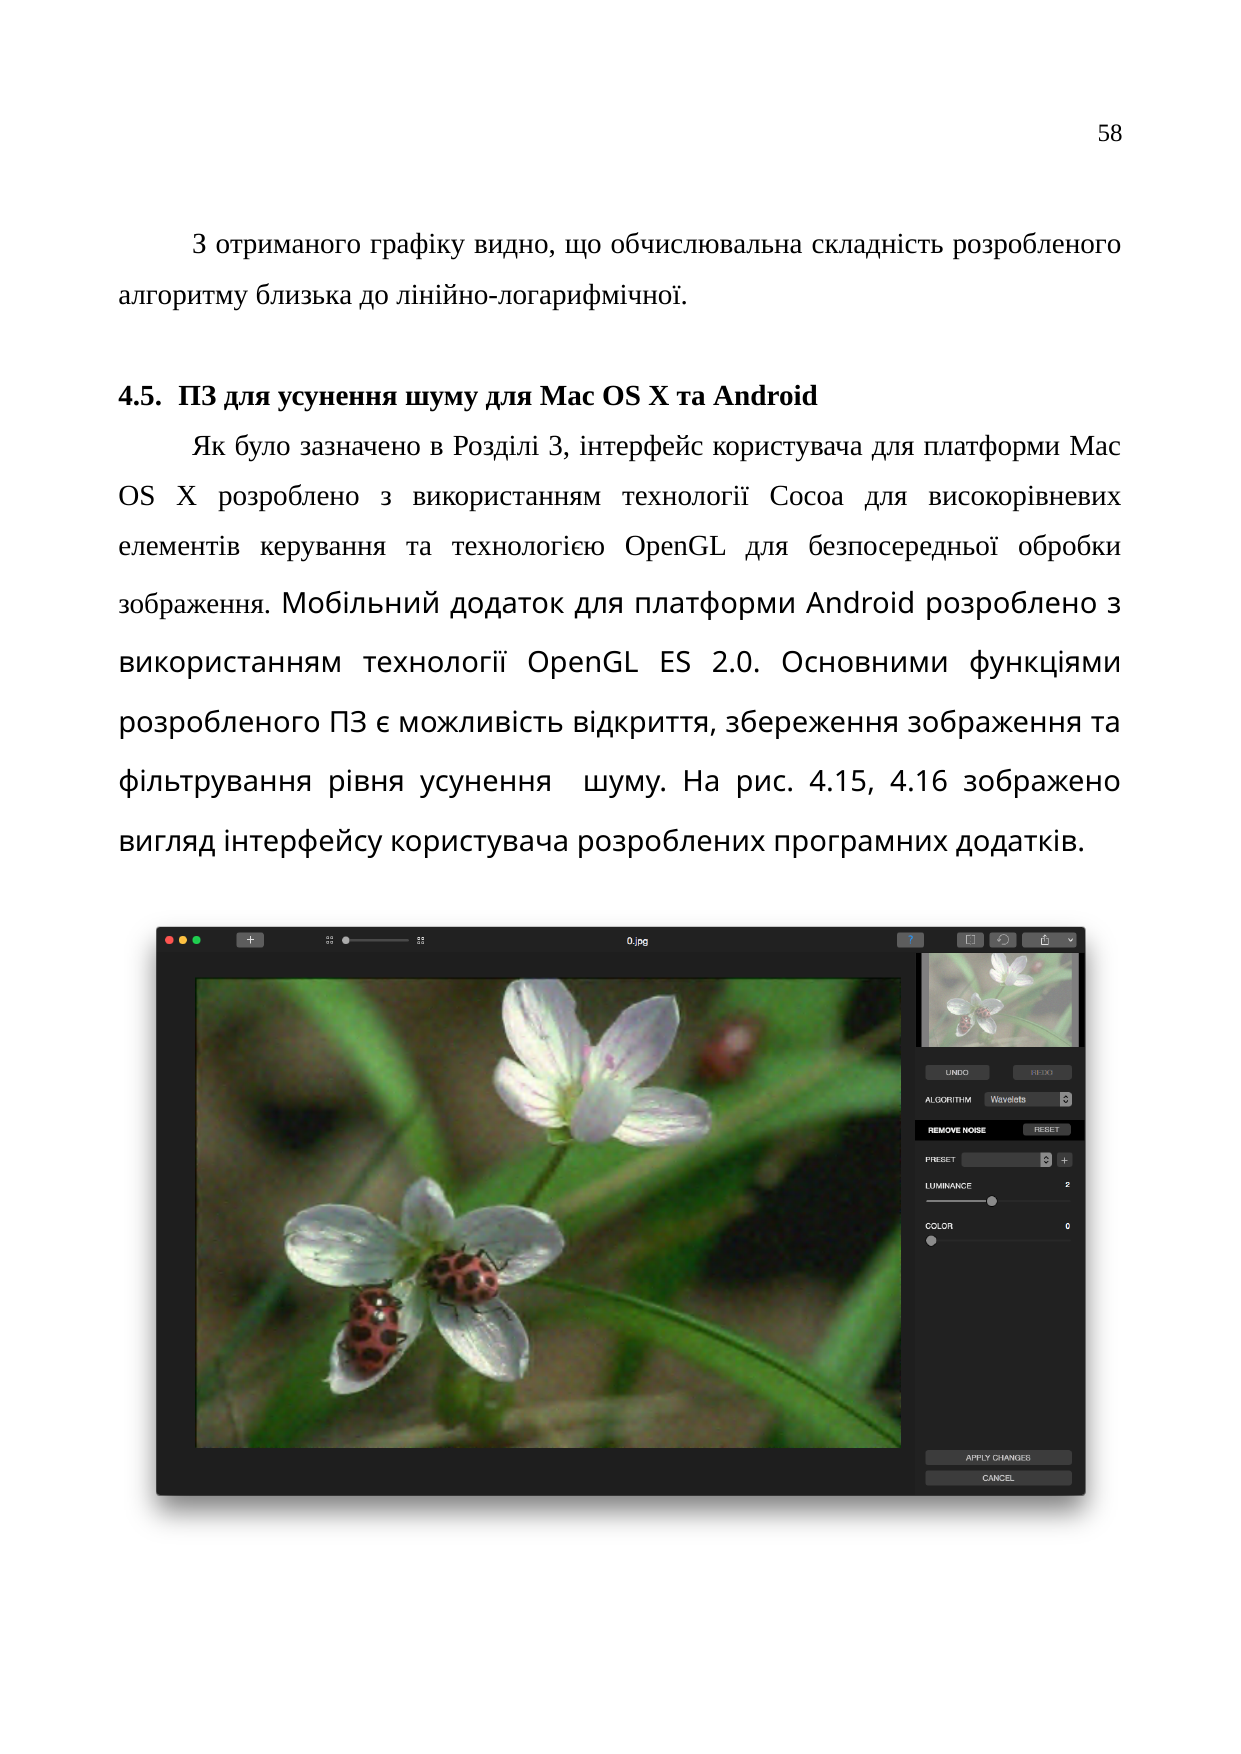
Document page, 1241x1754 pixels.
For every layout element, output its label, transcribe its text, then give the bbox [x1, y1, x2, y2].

text З отриманого графіку видно, що обчислювальна складність розробленого алгоритму близька до лінійно-логарифмічної. [118, 227, 1122, 311]
text Як було зазначено в Розділі 3, інтерфейс користувача для платформи Mac OS X розроблено з використанням технології Cocoa для високорівневих елементів керування та технологією OpenGL для безпосередньої обробки зображення. Мобільний додаток для платформи Android розроблено з використанням технології OpenGL ES 2.0. Основними функціями розробленого ПЗ є можливість відкриття, збереження зображення та фільтрування рівня усунення шуму. На рис. 4.15, 4.16 зображено вигляд інтерфейсу користувача розроблених програмних додатків. [118, 428, 1122, 859]
subtitle 4.5. ПЗ для усунення шуму для Mac OS X та Android [118, 378, 1122, 411]
picture [118, 905, 1123, 1549]
